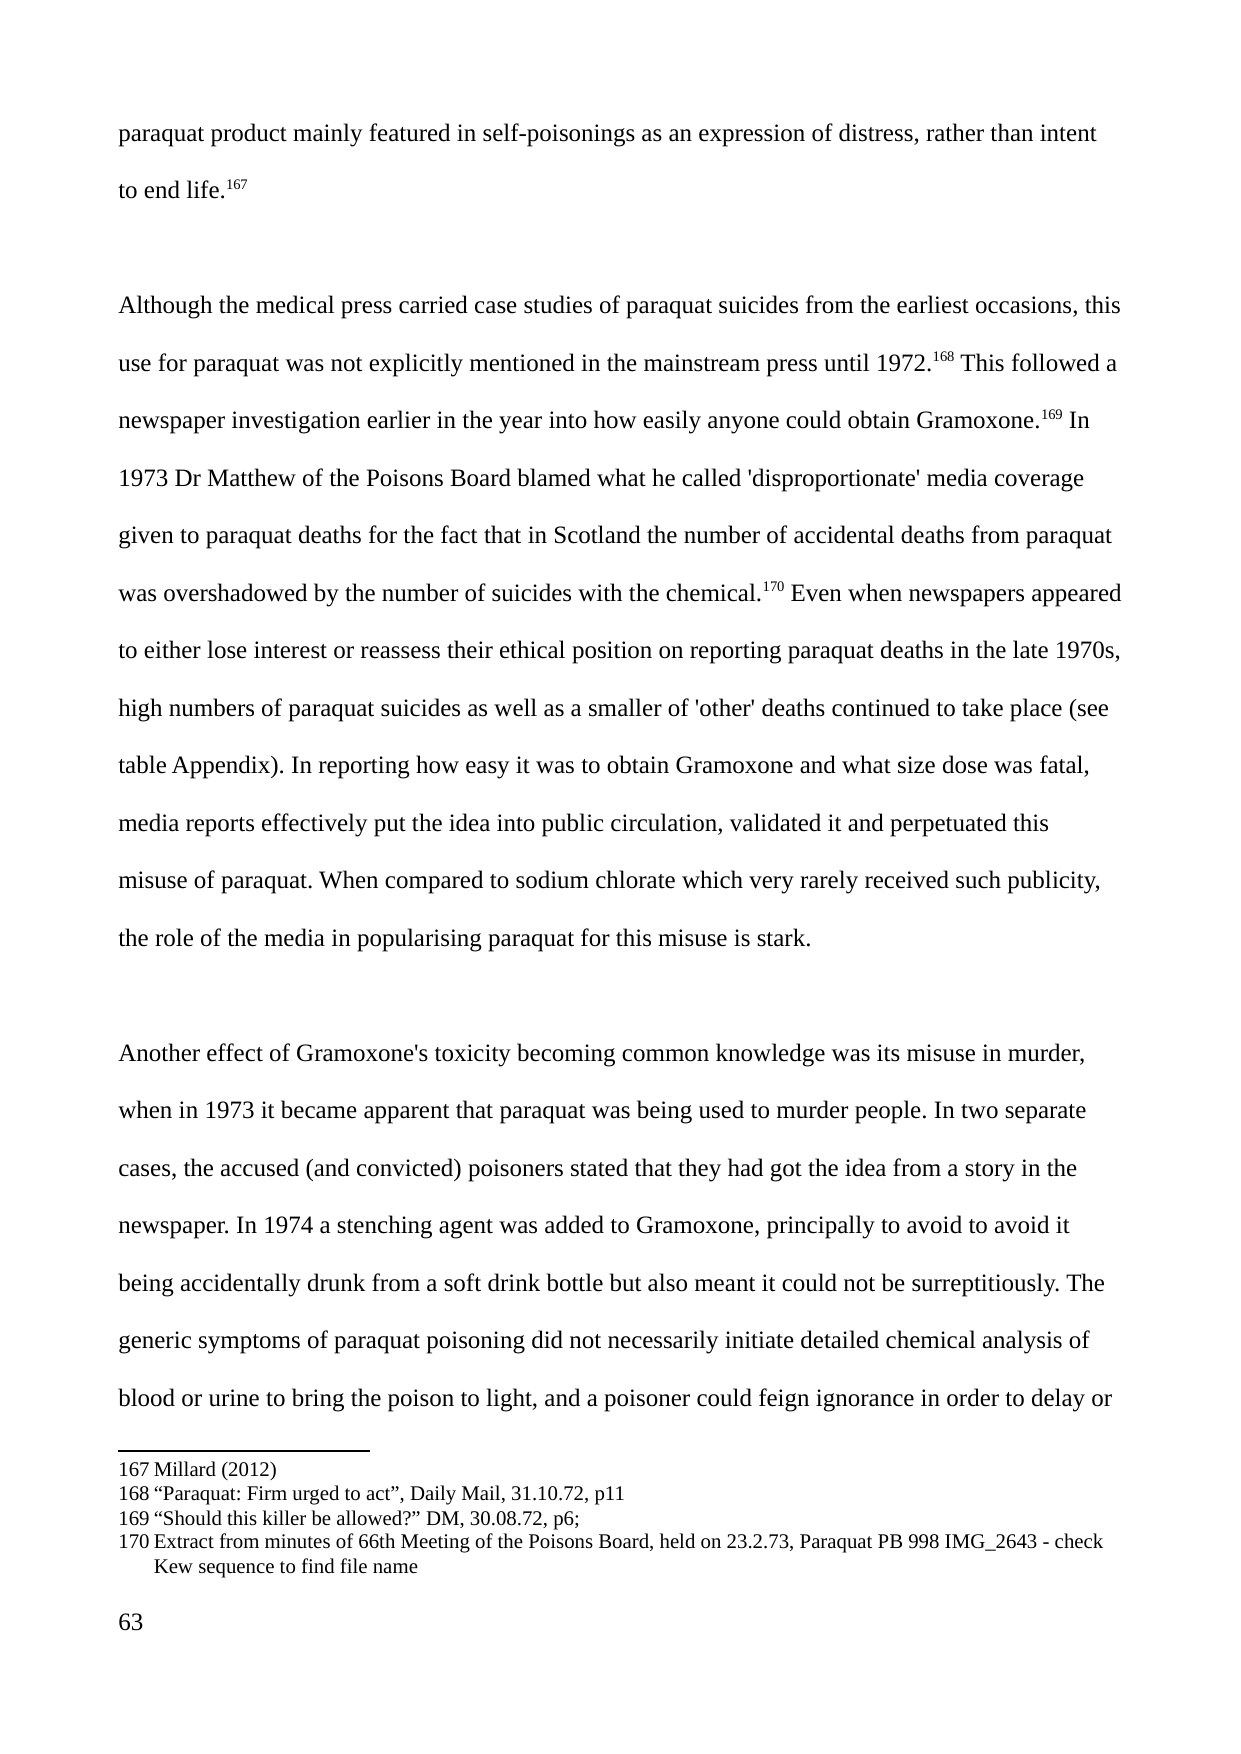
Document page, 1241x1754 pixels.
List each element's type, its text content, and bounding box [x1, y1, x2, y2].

text “Paraquat: Firm urged to act”, Daily Mail, 31.10.72, p11 [118, 1481, 1122, 1505]
text Another effect of Gramoxone's toxicity becoming common knowledge was its misuse in murder, when in 1973 it became apparent that paraquat was being used to murder people. In two separate cases, the accused (and convicted) poisoners stated that they had got the idea from a story in the newspaper. In 1974 a stenching agent was added to Gramoxone, principally to avoid to avoid it being accidentally drunk from a soft drink bottle but also meant it could not be surreptitiously. The generic symptoms of paraquat poisoning did not necessarily initiate detailed chemical analysis of blood or urine to bring the poison to light, and a poisoner could feign ignorance in order to delay or [118, 1038, 1122, 1412]
text Millard (2012) [118, 1457, 1122, 1481]
text Extract from minutes of 66th Meeting of the Poisons Board, held on 23.2.73, Paraquat PB 998 IMG_2643 - check Kew sequence to find file name [118, 1529, 1122, 1578]
text Although the medical press carried case studies of paraquat suicides from the earliest occasions, this use for paraquat was not explicitly mentioned in the mainstream press until 1972. This followed a newspaper investigation earlier in the year into how easily anyone could obtain Gramoxone. In 1973 Dr Matthew of the Poisons Board blamed what he called 'disproportionate' media coverage given to paraquat deaths for the fact that in Scotland the number of accidental deaths from paraquat was overshadowed by the number of suicides with the chemical. Even when newspapers appeared to either lose interest or reassess their ethical position on reporting paraquat deaths in the late 1970s, high numbers of paraquat suicides as well as a smaller of 'other' deaths continued to take place (see table Appendix). In reporting how easy it was to obtain Gramoxone and what size dose was fatal, media reports effectively put the idea into public circulation, validated it and perpetuated this misuse of paraquat. When compared to sodium chlorate which very rarely received such publicity, the role of the media in popularising paraquat for this misuse is stark. [118, 291, 1122, 952]
text “Should this killer be allowed?” DM, 30.08.72, p6; [118, 1505, 1122, 1529]
text Another form of misuse was to go against the instruction that it was only to be used as a herbicide. Deliberate harm to oneself or another person using both Gramoxone and Weedol occurred through disobeying the advice that the herbicide was "not to be taken". Paraquat was not a special case among weedkillers, as we have already seen that suicide using this type of product was already an established practice. What is notable was the relationship between reporting accidental poisonings and the perpetuation of suicidal and criminal poisonings. Gramoxone was implicated in suicide from 1966 which is even before accidental poisonings, and two suicides were attempted using Weedol between 1966 and 1967, despite the fact that it was heavily advertised as 'harmless'. However, media representations cannot be held to blame, as these misuses of Weedol occurred before any publicity about the fatal outcome of Gramoxone misuse. Although it was possible to deliberately ingest enough Weedol and behave in ways to reach a fatal outcome, the domestic paraquat product mainly featured in self-poisonings as an expression of distress, rather than intent to end life. [118, 118, 1122, 204]
